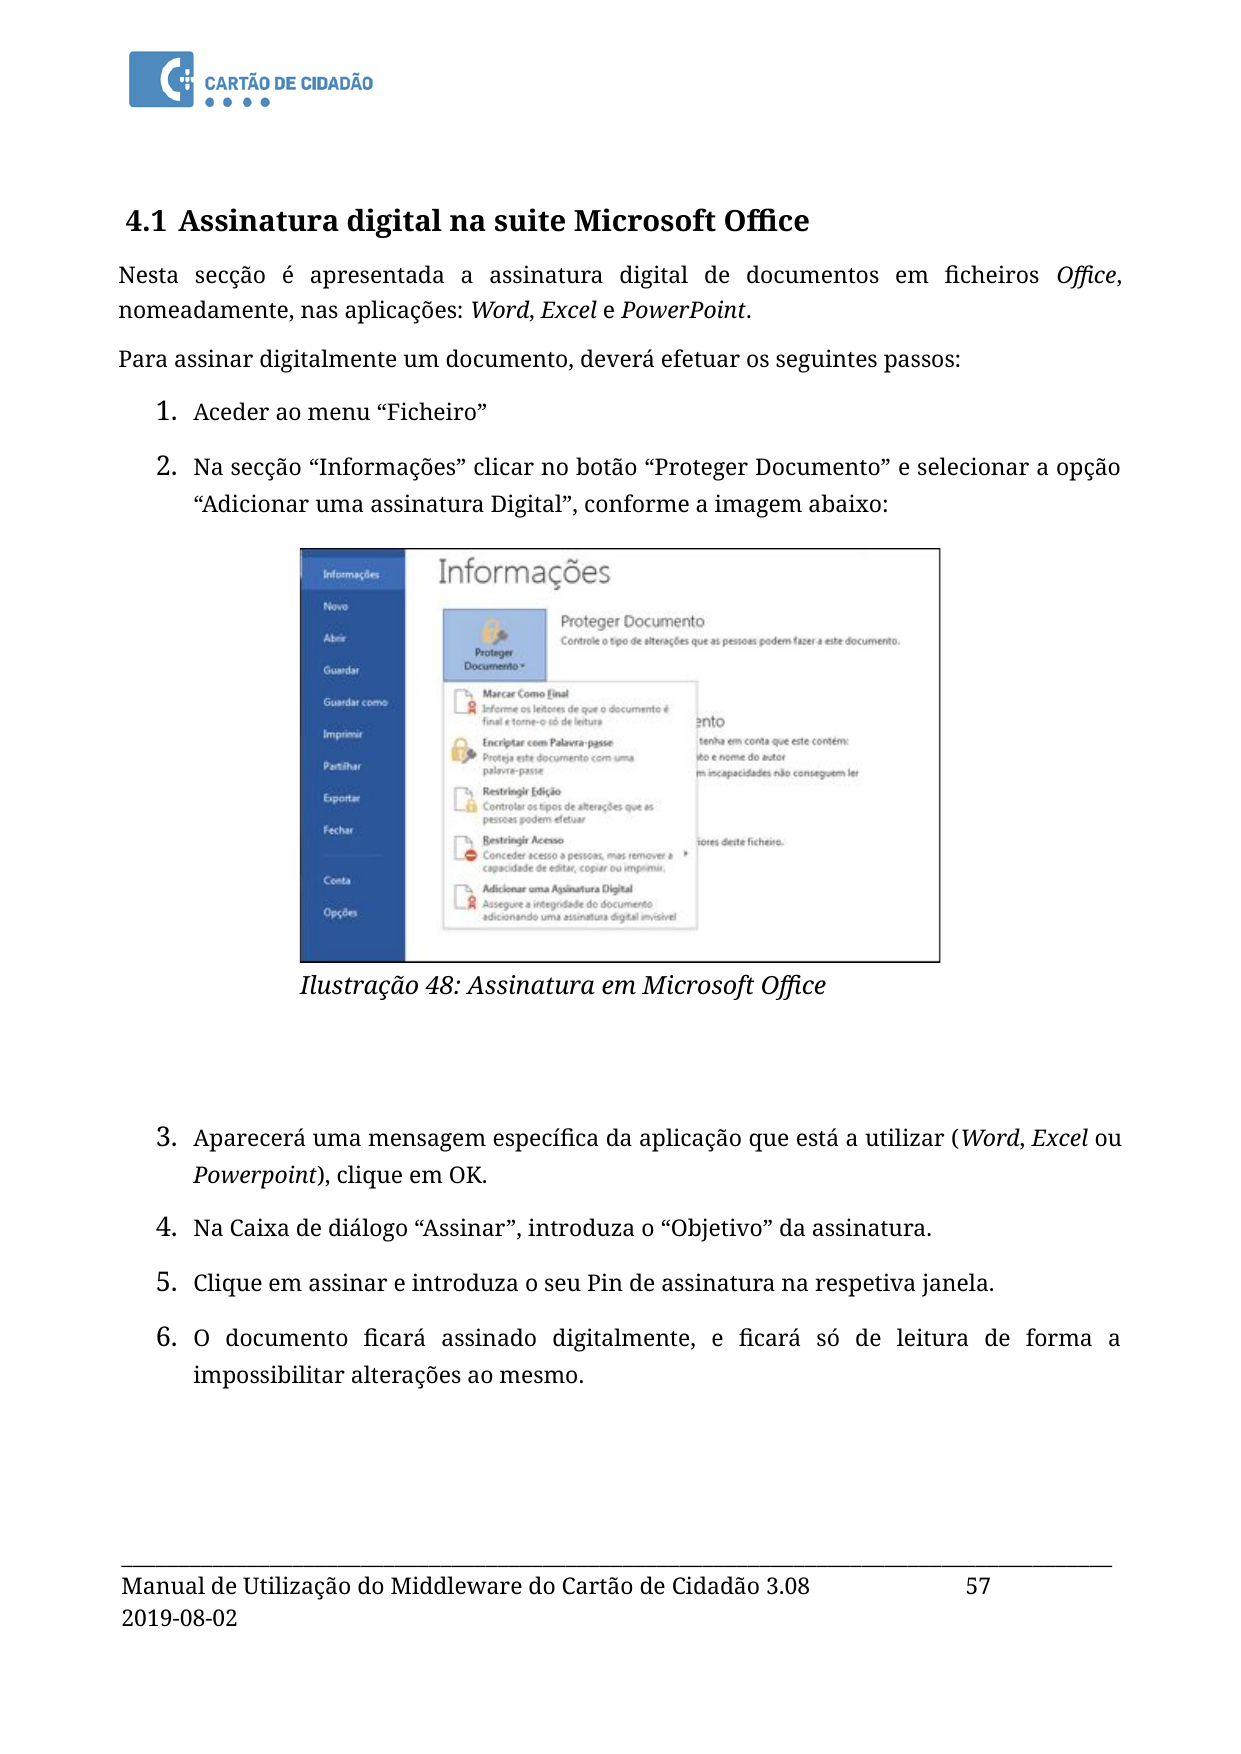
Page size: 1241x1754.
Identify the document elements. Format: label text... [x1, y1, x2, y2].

list Na Caixa de diálogo “Assinar”, introduza o “Objetivo” da assinatura. [156, 1207, 1122, 1244]
text Para assinar digitalmente um documento, deverá efetuar os seguintes passos: [118, 343, 1122, 374]
list Clique em assinar e introduza o seu Pin de assinatura na respetiva janela. [156, 1262, 1122, 1299]
text Nesta secção é apresentada a assinatura digital de documentos em ficheiros Office, nomeadamente, nas aplicações: Word, Excel e PowerPoint. [118, 258, 1122, 326]
list Aparecerá uma mensagem específica da aplicação que está a utilizar (Word, Excel ou Powerpoint), clique em OK. [156, 1117, 1122, 1190]
list Na secção “Informações” clicar no botão “Proteger Documento” e selecionar a opção “Adicionar uma assinatura Digital”, conforme a imagem abaixo: [156, 446, 1122, 519]
subtitle Assinatura digital na suite Microsoft Office [118, 200, 1122, 240]
list O documento ficará assinado digitalmente, e ficará só de leitura de forma a impossibilitar alterações ao mesmo. [156, 1317, 1122, 1390]
picture [127, 45, 420, 115]
text Ilustração 48: Assinatura em Microsoft Office [300, 963, 940, 1002]
list Aceder ao menu “Ficheiro” [156, 391, 1122, 428]
picture [299, 548, 941, 963]
